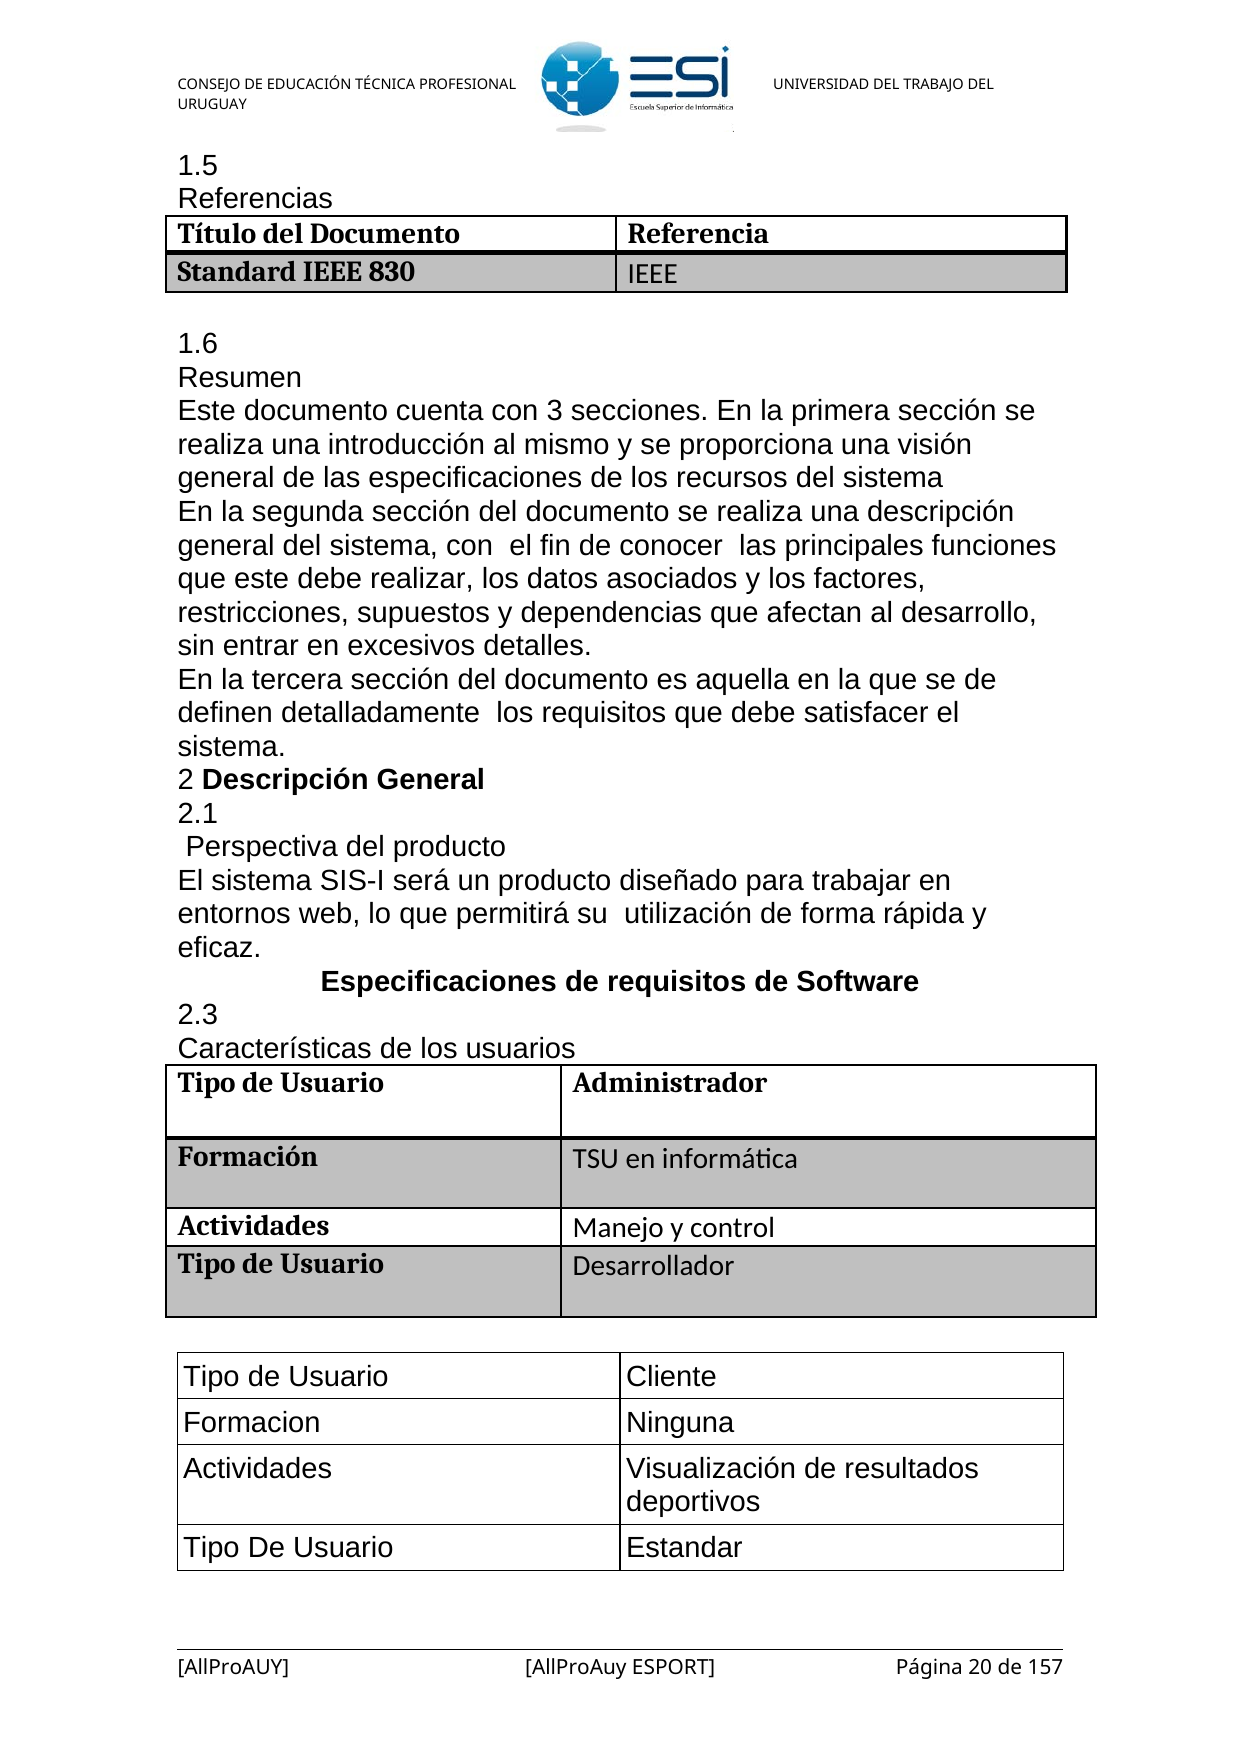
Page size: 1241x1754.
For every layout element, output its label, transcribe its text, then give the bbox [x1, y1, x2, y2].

text Características de los usuarios [177, 1031, 1063, 1064]
table_cell Formacion [178, 1399, 619, 1444]
table_cell Formación [167, 1140, 560, 1207]
text En la segunda sección del documento se realiza una descripción general del sistema, con el fin de conocer las principales funciones que este debe realizar, los datos asociados y los factores, restricciones, supuestos y dependencias que afectan al desarrollo, sin entrar en excesivos detalles. [177, 494, 1063, 662]
table_cell Estandar [621, 1525, 1063, 1569]
text En la tercera sección del documento es aquella en la que se de definen detalladamente los requisitos que debe satisfacer el sistema. [177, 662, 1063, 762]
text Referencias [177, 181, 1063, 215]
text Este documento cuenta con 3 secciones. En la primera sección se realiza una introducción al mismo y se proporciona una visión general de las especificaciones de los recursos del sistema [177, 393, 1063, 494]
text 2.3 [177, 997, 1063, 1031]
table_header Cliente [621, 1353, 1063, 1398]
table_cell Tipo De Usuario [178, 1525, 619, 1569]
table_cell Tipo de Usuario [167, 1247, 560, 1316]
table_header Administrador [562, 1066, 1095, 1136]
table_cell Desarrollador [562, 1247, 1095, 1316]
table_cell Actividades [178, 1445, 619, 1523]
table_header Referencia [617, 217, 1065, 250]
text El sistema SIS-I será un producto diseñado para trabajar en entornos web, lo que permitirá su utilización de forma rápida y eficaz. [177, 863, 1063, 963]
table_header Tipo de Usuario [167, 1066, 560, 1136]
table_cell Visualización de resultados deportivos [621, 1445, 1063, 1523]
table_cell Standard IEEE 830 [167, 255, 615, 291]
text 2 Descripción General [177, 762, 1063, 796]
table_cell TSU en informática [562, 1140, 1095, 1207]
picture [534, 39, 734, 132]
text 2.1 [177, 796, 1063, 829]
text 1.6 [177, 326, 1063, 360]
table_cell Ninguna [621, 1399, 1063, 1444]
text Resumen [177, 360, 1063, 393]
text Perspectiva del producto [177, 829, 1063, 863]
table_header Tipo de Usuario [178, 1353, 619, 1398]
table_cell Actividades [167, 1209, 560, 1245]
text 1.5 [177, 148, 1063, 181]
text Especificaciones de requisitos de Software [177, 963, 1063, 997]
table_header Título del Documento [167, 217, 615, 250]
table_cell Manejo y control [562, 1209, 1095, 1245]
table_cell IEEE [617, 255, 1065, 291]
